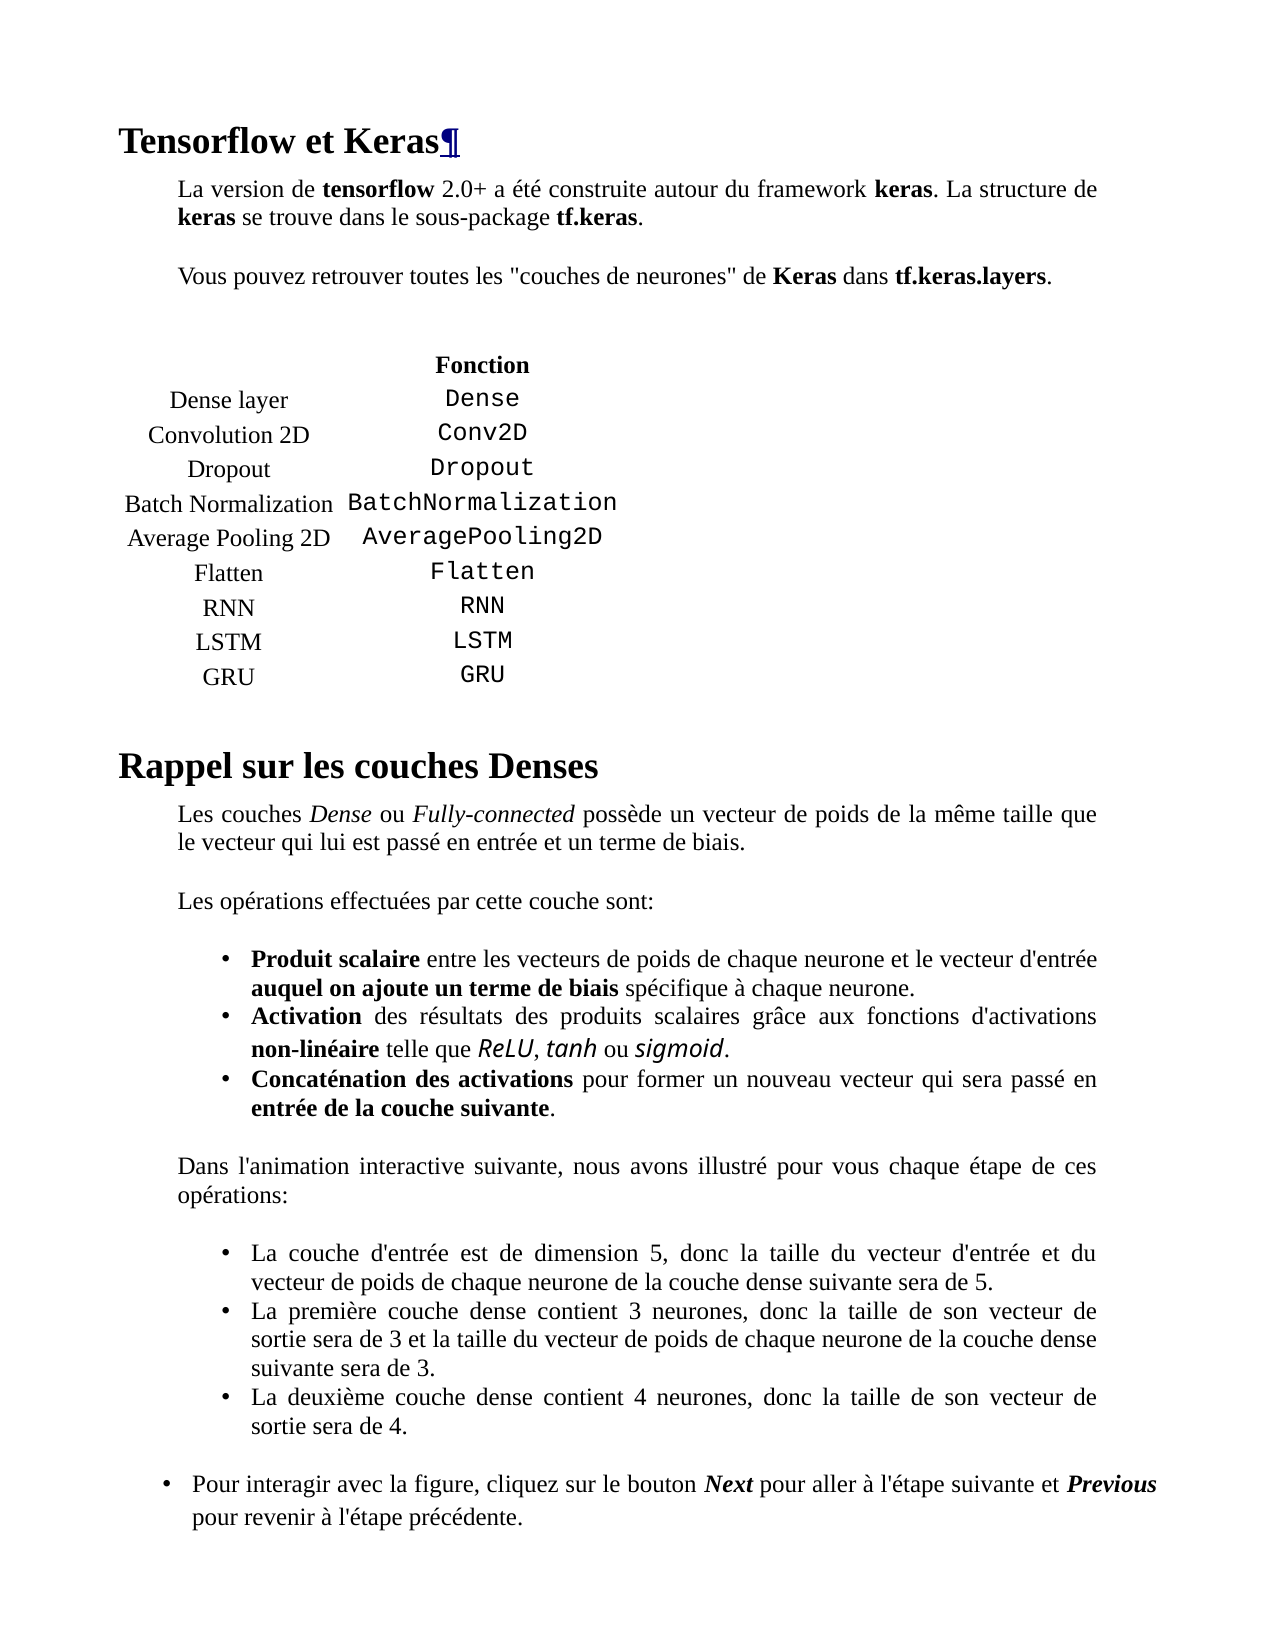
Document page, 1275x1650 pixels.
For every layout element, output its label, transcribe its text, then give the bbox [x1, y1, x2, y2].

text Les couches Dense ou Fully-connected possède un vecteur de poids de la même taille que le vecteur qui lui est passé en entrée et un terme de biais. [177, 799, 1098, 856]
list La couche d'entrée est de dimension 5, donc la taille du vecteur d'entrée et du vecteur de poids de chaque neurone de la couche dense suivante sera de 5. [221, 1238, 1098, 1296]
table_cell LSTM [118, 624, 339, 659]
list Activation des résultats des produits scalaires grâce aux fonctions d'activations non-linéaire telle que ReLU, tanh ou sigmoid. [221, 1001, 1098, 1064]
text Les opérations effectuées par cette couche sont: [177, 886, 1098, 914]
table_cell RNN [339, 590, 626, 624]
table_cell LSTM [339, 624, 626, 659]
table_cell Flatten [339, 555, 626, 590]
text La version de tensorflow 2.0+ a été construite autour du framework keras. La structure de keras se trouve dans le sous-package tf.keras. [177, 174, 1098, 231]
table_cell Dense [339, 382, 626, 417]
list Concaténation des activations pour former un nouveau vecteur qui sera passé en entrée de la couche suivante. [221, 1064, 1098, 1122]
table_cell Dropout [339, 451, 626, 486]
text Dans l'animation interactive suivante, nous avons illustré pour vous chaque étape de ces opérations: [177, 1151, 1098, 1209]
table_cell Flatten [118, 555, 339, 590]
list Produit scalaire entre les vecteurs de poids de chaque neurone et le vecteur d'entrée auquel on ajoute un terme de biais spécifique à chaque neurone. [221, 944, 1098, 1001]
subtitle Tensorflow et Keras¶ [118, 118, 1157, 161]
list Pour interagir avec la figure, cliquez sur le bouton Next pour aller à l'étape suivante et Previous pour revenir à l'étape précédente. [162, 1469, 1157, 1531]
table_header [118, 348, 339, 382]
table_header Fonction [339, 348, 626, 382]
table_cell Dense layer [118, 382, 339, 417]
subtitle Rappel sur les couches Denses [118, 743, 1157, 786]
table_cell Average Pooling 2D [118, 521, 339, 555]
table_cell GRU [339, 659, 626, 693]
table_cell Dropout [118, 451, 339, 486]
table_cell AveragePooling2D [339, 521, 626, 555]
table_cell Conv2D [339, 417, 626, 451]
list La deuxième couche dense contient 4 neurones, donc la taille de son vecteur de sortie sera de 4. [221, 1382, 1098, 1439]
text Vous pouvez retrouver toutes les "couches de neurones" de Keras dans tf.keras.layers. [177, 261, 1098, 289]
table_cell BatchNormalization [339, 486, 626, 521]
table_cell GRU [118, 659, 339, 693]
list La première couche dense contient 3 neurones, donc la taille de son vecteur de sortie sera de 3 et la taille du vecteur de poids de chaque neurone de la couche dense suivante sera de 3. [221, 1296, 1098, 1382]
table_cell RNN [118, 590, 339, 624]
table_cell Convolution 2D [118, 417, 339, 451]
table_cell Batch Normalization [118, 486, 339, 521]
